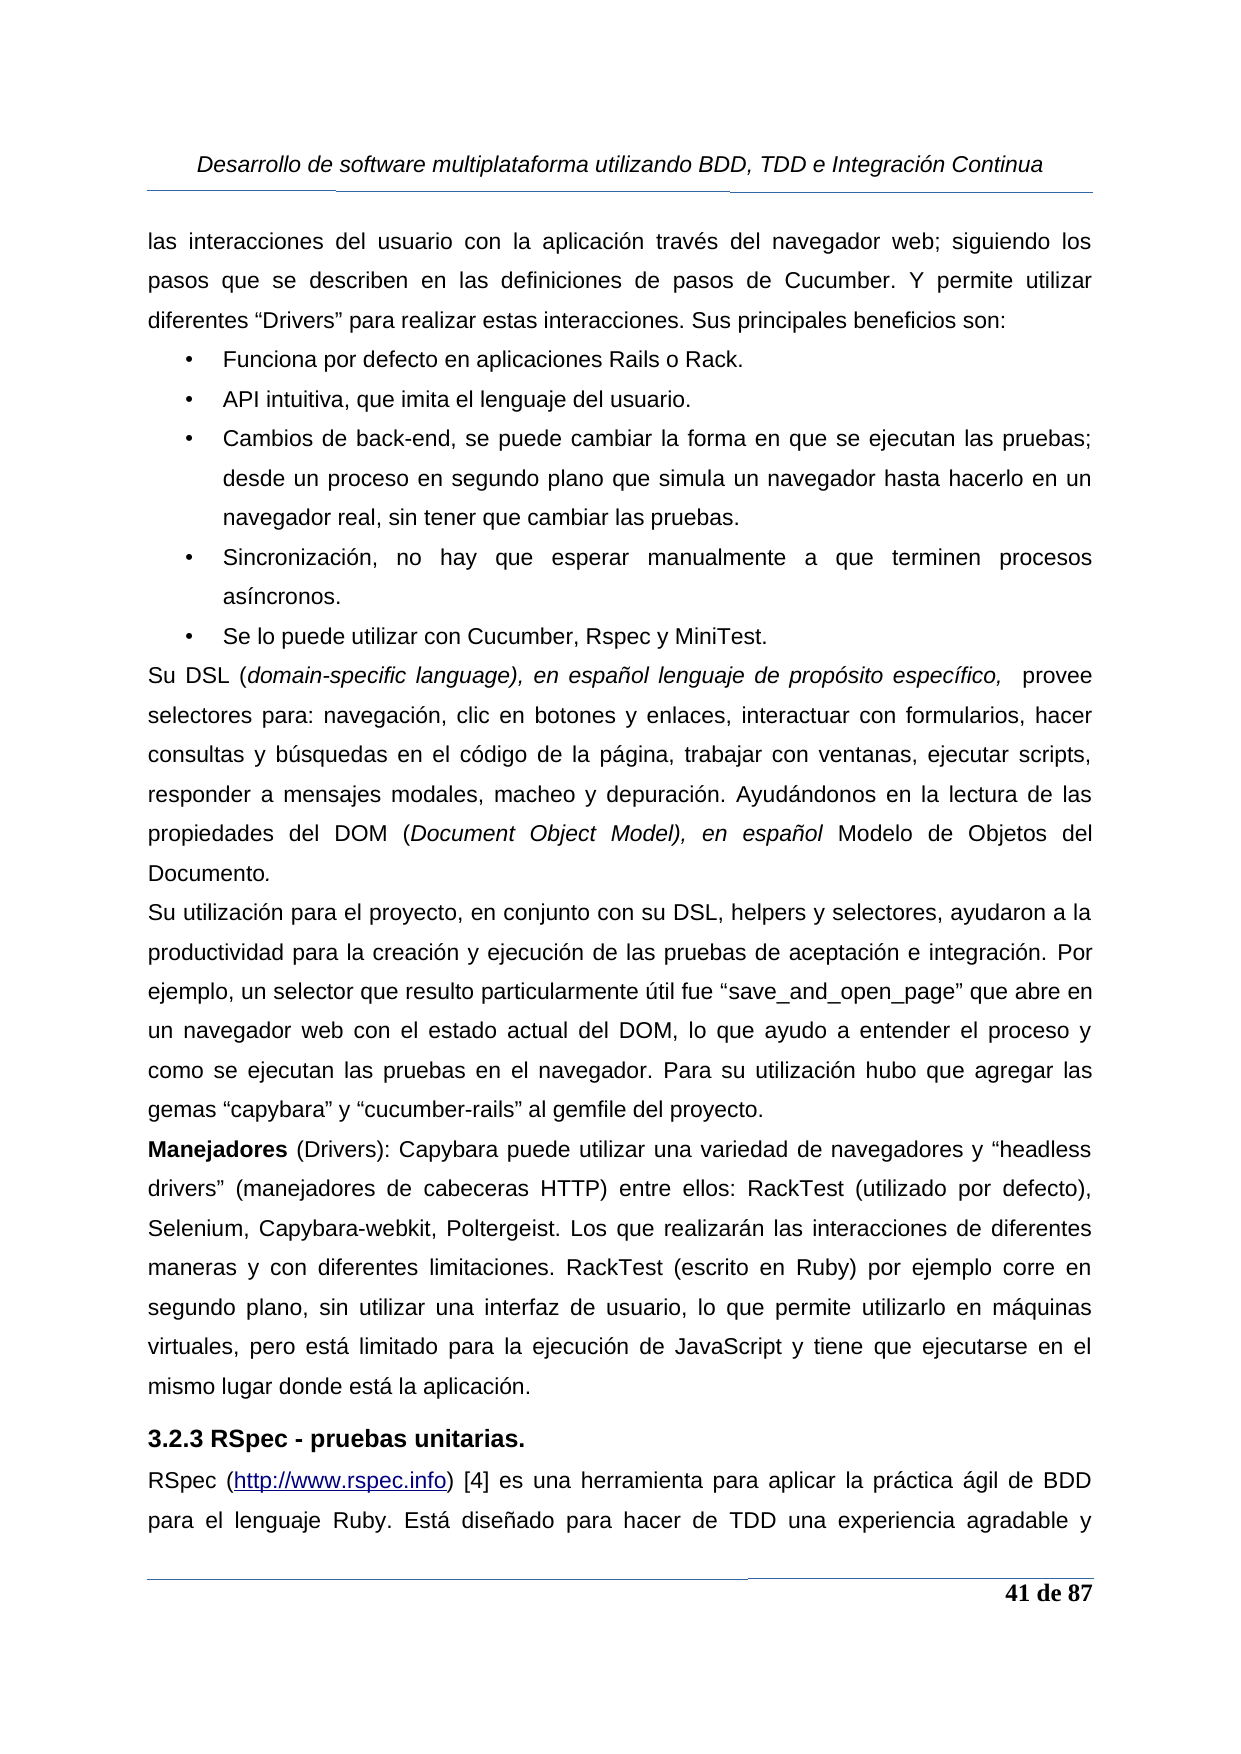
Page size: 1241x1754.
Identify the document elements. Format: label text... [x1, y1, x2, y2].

list Cambios de back-end, se puede cambiar la forma en que se ejecutan las pruebas; desde un proceso en segundo plano que simula un navegador hasta hacerlo en un navegador real, sin tener que cambiar las pruebas. [185, 425, 1093, 531]
text Su utilización para el proyecto, en conjunto con su DSL, helpers y selectores, ayudaron a la productividad para la creación y ejecución de las pruebas de aceptación e integración. Por ejemplo, un selector que resulto particularmente útil fue “save_and_open_page” que abre en un navegador web con el estado actual del DOM, lo que ayudo a entender el proceso y como se ejecutan las pruebas en el navegador. Para su utilización hubo que agregar las gemas “capybara” y “cucumber-rails” al gemfile del proyecto. [148, 899, 1093, 1123]
text 3.2.3 RSpec - pruebas unitarias. [148, 1424, 1093, 1453]
text RSpec (http://www.rspec.info) [4] es una herramienta para aplicar la práctica ágil de BDD para el lenguaje Ruby. Está diseñado para hacer de TDD una experiencia agradable y [148, 1467, 1093, 1533]
text Su DSL (domain-specific language), en español lenguaje de propósito específico, provee selectores para: navegación, clic en botones y enlaces, interactuar con formularios, hacer consultas y búsquedas en el código de la página, trabajar con ventanas, ejecutar scripts, responder a mensajes modales, macheo y depuración. Ayudándonos en la lectura de las propiedades del DOM (Document Object Model), en español Modelo de Objetos del Documento. [148, 662, 1093, 886]
text las interacciones del usuario con la aplicación través del navegador web; siguiendo los pasos que se describen en las definiciones de pasos de Cucumber. Y permite utilizar diferentes “Drivers” para realizar estas interacciones. Sus principales beneficios son: [148, 228, 1093, 333]
list API intuitiva, que imita el lenguaje del usuario. [185, 386, 1093, 412]
list Sincronización, no hay que esperar manualmente a que terminen procesos asíncronos. [185, 544, 1093, 609]
list Funciona por defecto en aplicaciones Rails o Rack. [185, 346, 1093, 373]
list Se lo puede utilizar con Cucumber, Rspec y MiniTest. [185, 623, 1093, 649]
text Manejadores (Drivers): Capybara puede utilizar una variedad de navegadores y “headless drivers” (manejadores de cabeceras HTTP) entre ellos: RackTest (utilizado por defecto), Selenium, Capybara-webkit, Poltergeist. Los que realizarán las interacciones de diferentes maneras y con diferentes limitaciones. RackTest (escrito en Ruby) por ejemplo corre en segundo plano, sin utilizar una interfaz de usuario, lo que permite utilizarlo en máquinas virtuales, pero está limitado para la ejecución de JavaScript y tiene que ejecutarse en el mismo lugar donde está la aplicación. [148, 1136, 1093, 1399]
